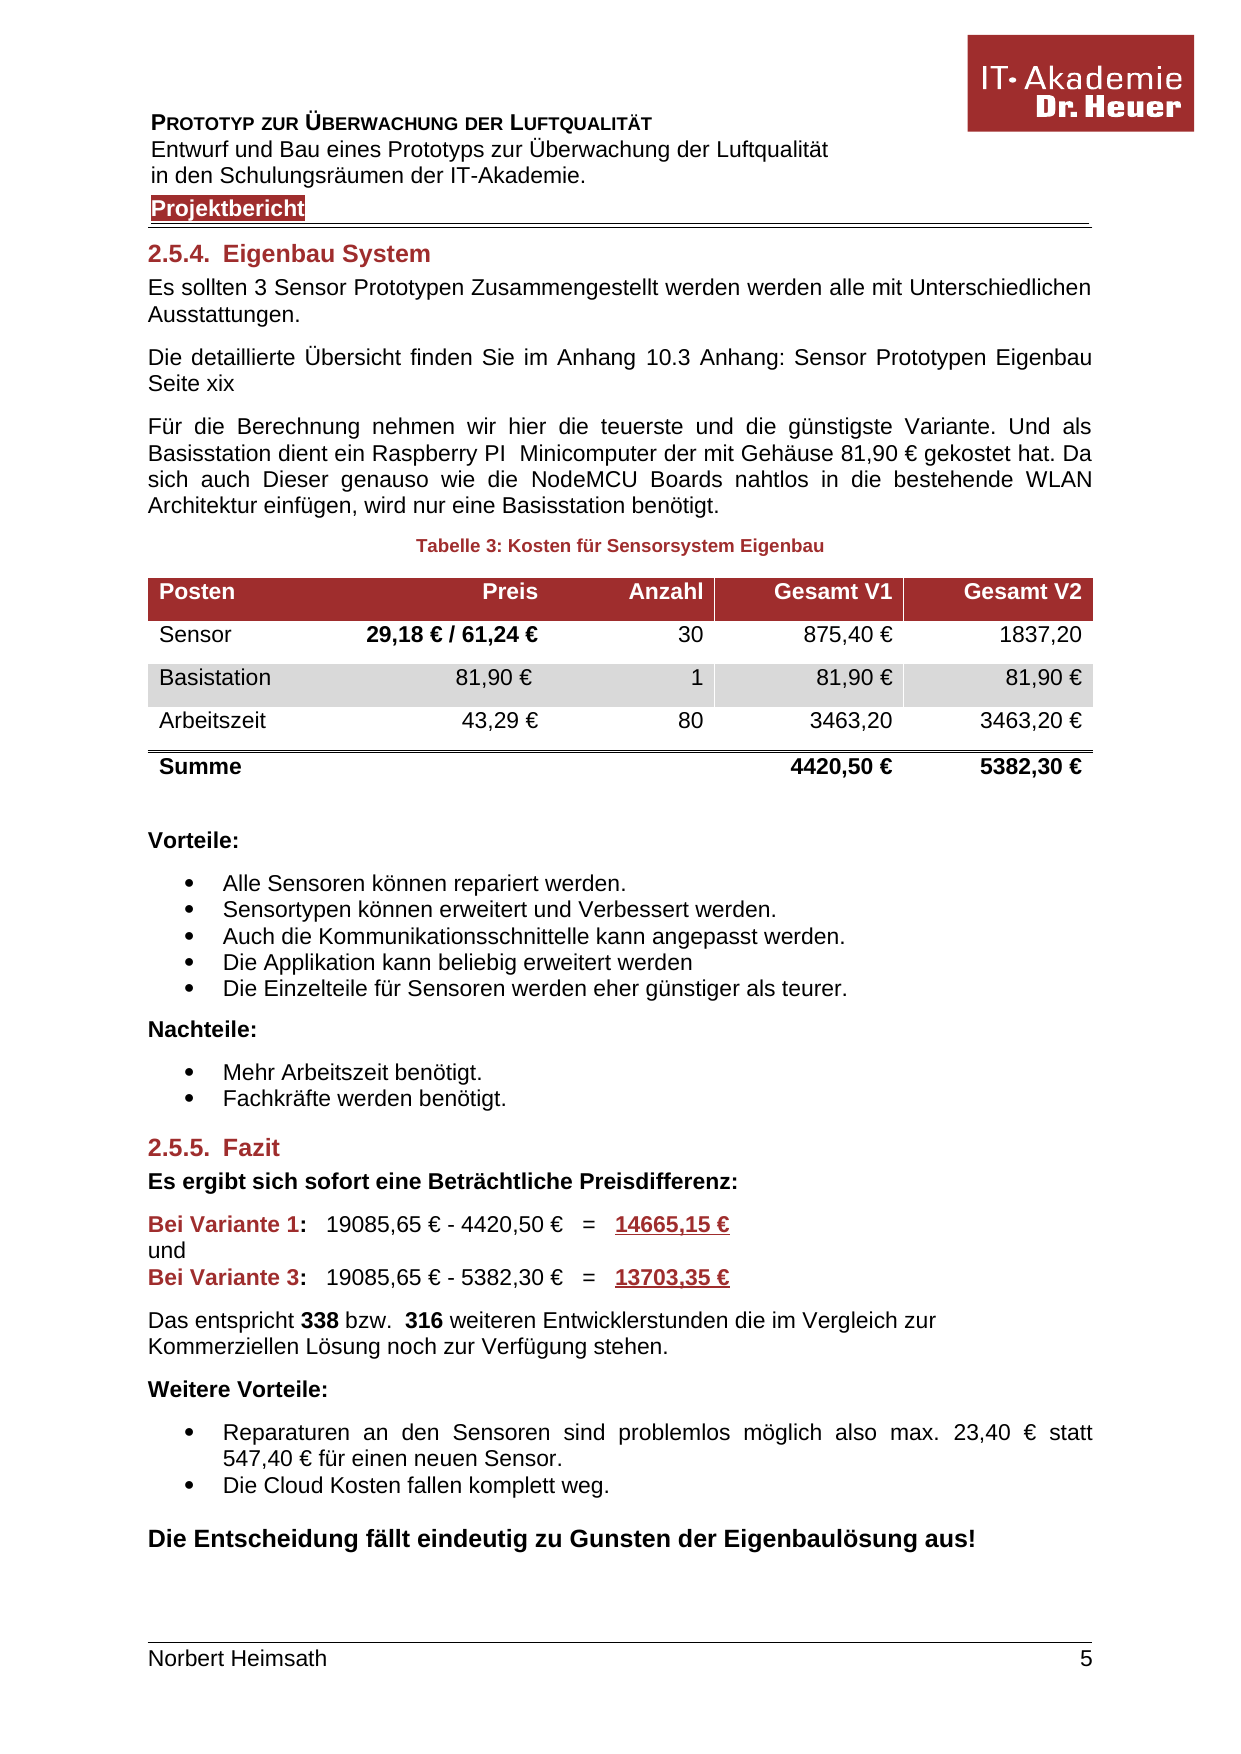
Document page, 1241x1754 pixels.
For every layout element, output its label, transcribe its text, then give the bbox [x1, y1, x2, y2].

table_header Gesamt V1 [715, 578, 903, 621]
table_header Gesamt V2 [904, 578, 1093, 621]
table_header Preis [337, 578, 549, 621]
list Alle Sensoren können repariert werden. [185, 870, 1092, 896]
text Es sollten 3 Sensor Prototypen Zusammengestellt werden werden alle mit Unterschiedlichen Ausstattungen. [148, 274, 1092, 327]
table_cell Summe [148, 753, 337, 796]
table_cell 81,90 € [337, 664, 549, 707]
list Die Applikation kann beliebig erweitert werden [185, 949, 1092, 975]
table_cell Sensor [148, 621, 337, 664]
list Sensortypen können erweitert und Verbessert werden. [185, 896, 1092, 923]
text Es ergibt sich sofort eine Beträchtliche Preisdifferenz: [148, 1168, 1092, 1194]
list Auch die Kommunikationsschnittelle kann angepasst werden. [185, 923, 1092, 949]
text Weitere Vorteile: [148, 1376, 1092, 1402]
list Fachkräfte werden benötigt. [185, 1085, 1092, 1112]
table_cell 30 [549, 621, 714, 664]
table_header Posten [148, 578, 337, 621]
list Reparaturen an den Sensoren sind problemlos möglich also max. 23,40 € statt 547,40 € für einen neuen Sensor. [185, 1419, 1092, 1472]
list Die Einzelteile für Sensoren werden eher günstiger als teurer. [185, 975, 1092, 1002]
table_cell 875,40 € [715, 621, 903, 664]
table_cell 4420,50 € [715, 753, 903, 796]
list Mehr Arbeitszeit benötigt. [185, 1059, 1092, 1085]
table_cell 3463,20 € [904, 707, 1093, 750]
table_cell 3463,20 [715, 707, 903, 750]
subtitle Eigenbau System [148, 239, 1092, 268]
table_cell 43,29 € [337, 707, 549, 750]
table_cell 5382,30 € [904, 753, 1093, 796]
table_cell 1 [549, 664, 714, 707]
table_cell Arbeitszeit [148, 707, 337, 750]
text Tabelle 3: Kosten für Sensorsystem Eigenbau [148, 535, 1092, 557]
table_cell 29,18 € / 61,24 € [337, 621, 549, 664]
text Nachteile: [148, 1016, 1092, 1042]
subtitle Fazit [148, 1133, 1092, 1161]
text Das entspricht 338 bzw. 316 weiteren Entwicklerstunden die im Vergleich zur Kommerziellen Lösung noch zur Verfügung stehen. [148, 1307, 1092, 1359]
text Die detaillierte Übersicht finden Sie im Anhang 10.3 Anhang: Sensor Prototypen Eigenbau Seite xix [148, 344, 1092, 396]
text Bei Variante 1: 19085,65 € - 4420,50 € = 14665,15 € und Bei Variante 3: 19085,65 € - 5382,30 € = 13703,35 € [148, 1211, 1092, 1290]
table_cell 80 [549, 707, 714, 750]
table_cell 81,90 € [715, 664, 903, 707]
table_cell [337, 753, 549, 796]
table_cell 1837,20 [904, 621, 1093, 664]
table_header Anzahl [549, 578, 714, 621]
text Vorteile: [148, 827, 1092, 853]
table_cell [549, 753, 714, 796]
text Für die Berechnung nehmen wir hier die teuerste und die günstigste Variante. Und als Basisstation dient ein Raspberry PI Minicomputer der mit Gehäuse 81,90 € gekostet hat. Da sich auch Dieser genauso wie die NodeMCU Boards nahtlos in die bestehende WLAN Architektur einfügen, wird nur eine Basisstation benötigt. [148, 413, 1092, 518]
list Die Cloud Kosten fallen komplett weg. [185, 1472, 1092, 1498]
table_cell 81,90 € [904, 664, 1093, 707]
table_cell Basistation [148, 664, 337, 707]
list Die Entscheidung fällt eindeutig zu Gunsten der Eigenbaulösung aus! [148, 1524, 1092, 1553]
